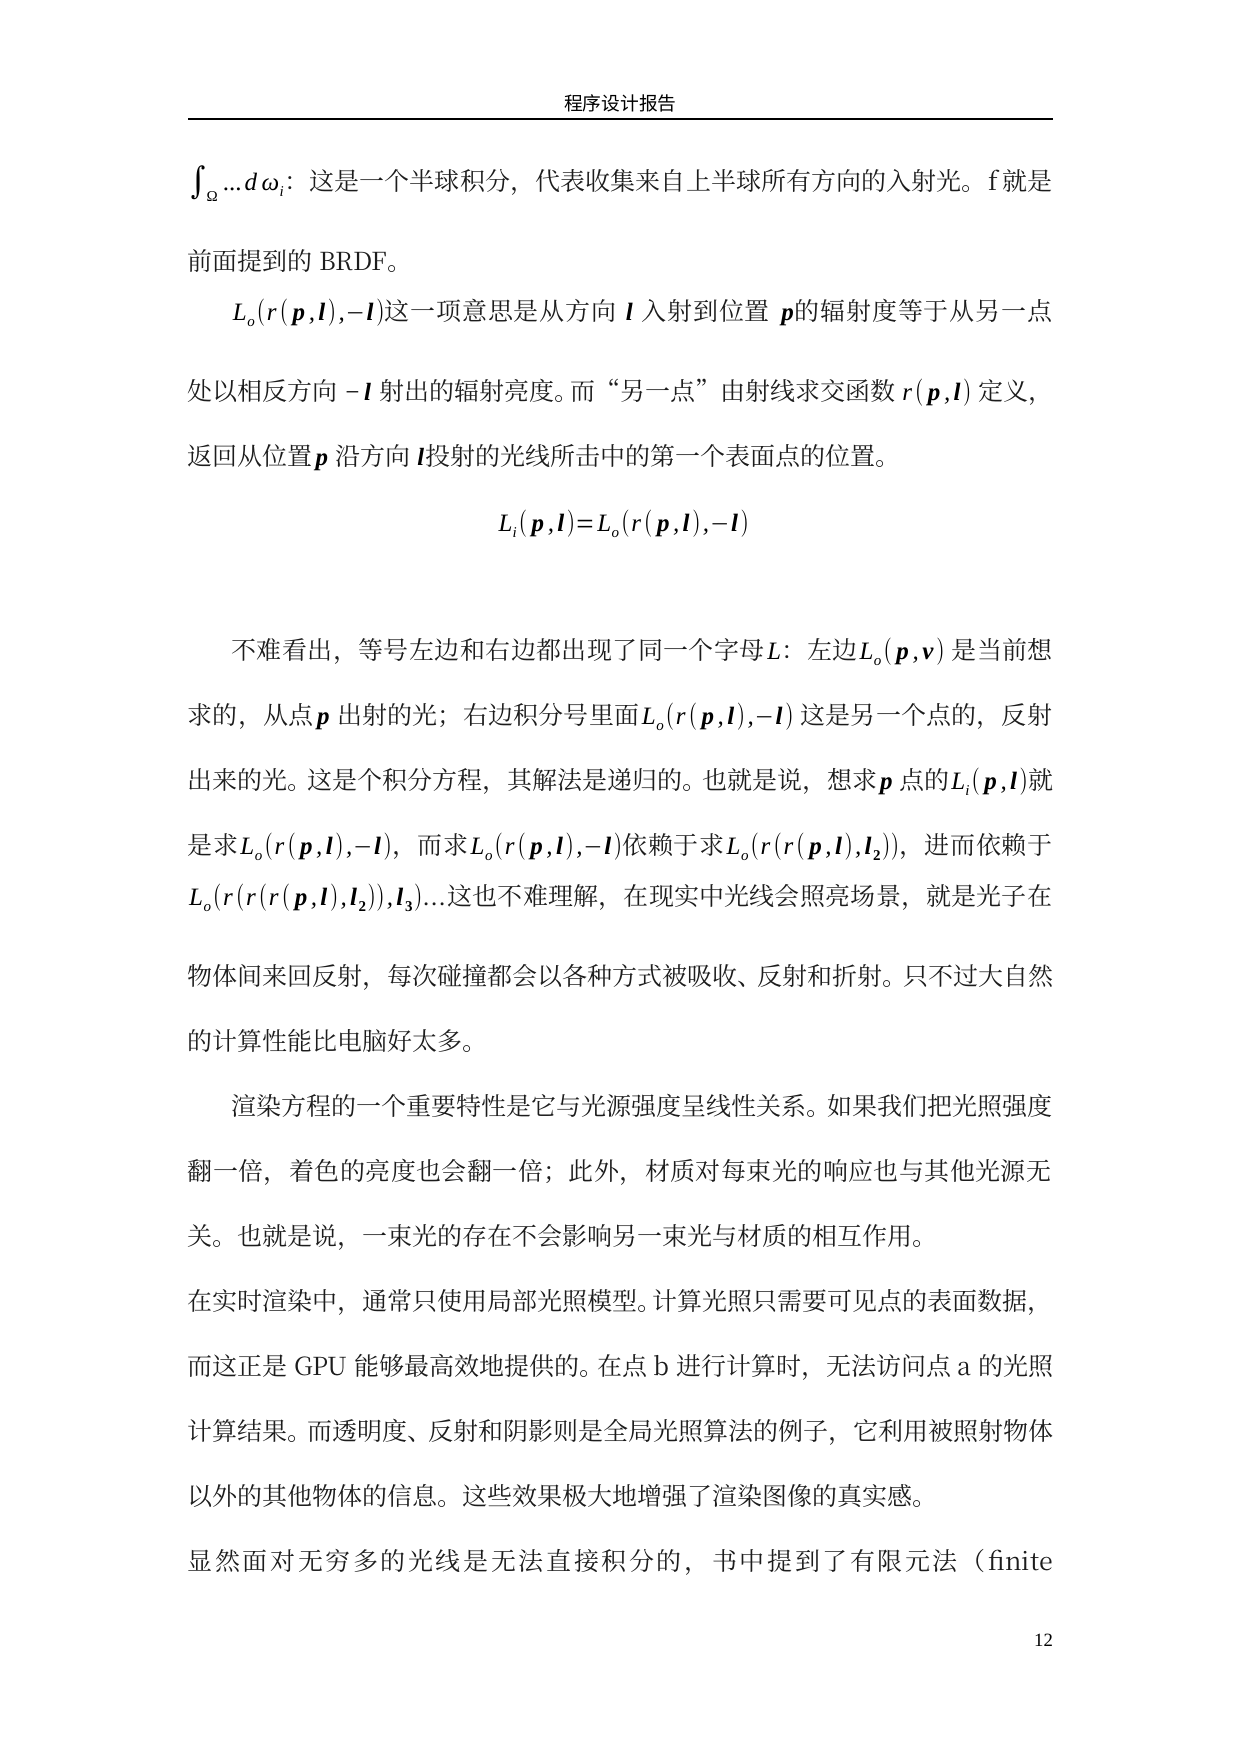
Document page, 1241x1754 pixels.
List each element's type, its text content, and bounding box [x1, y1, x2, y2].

text 渲染方程的一个重要特性是它与光源强度呈线性关系。如果我们把光照强度翻一倍，着色的亮度也会翻一倍；此外，材质对每束光的响应也与其他光源无关。也就是说，一束光的存在不会影响另一束光与材质的相互作用。 [187, 1072, 1053, 1267]
text 显然面对无穷多的光线是无法直接积分的，书中提到了有限元法（finite [187, 1527, 1053, 1592]
text 这一项意思是从方向 入射到位置 的辐射度等于从另一点处以相反方向 射出的辐射亮度。而“另一点”由射线求交函数 定义，返回从位置 沿方向 投射的光线所击中的第一个表面点的位置。 [187, 292, 1053, 487]
text 在实时渲染中，通常只使用局部光照模型。计算光照只需要可见点的表面数据，而这正是 GPU 能够最高效地提供的。在点 b 进行计算时，无法访问点 a 的光照计算结果。而透明度、反射和阴影则是全局光照算法的例子，它利用被照射物体以外的其他物体的信息。这些效果极大地增强了渲染图像的真实感。 [187, 1267, 1053, 1527]
text 不难看出，等号左边和右边都出现了同一个字母：左边 是当前想求的，从点 出射的光；右边积分号里面 这是另一个点的，反射出来的光。这是个积分方程，其解法是递归的。也就是说，想求 点的就是求，而求依赖于求，进而依赖于...这也不难理解，在现实中光线会照亮场景，就是光子在物体间来回反射，每次碰撞都会以各种方式被吸收、反射和折射。只不过大自然的计算性能比电脑好太多。 [187, 617, 1053, 1072]
text ：这是一个半球积分，代表收集来自上半球所有方向的入射光。f就是前面提到的 BRDF。 [187, 162, 1053, 292]
